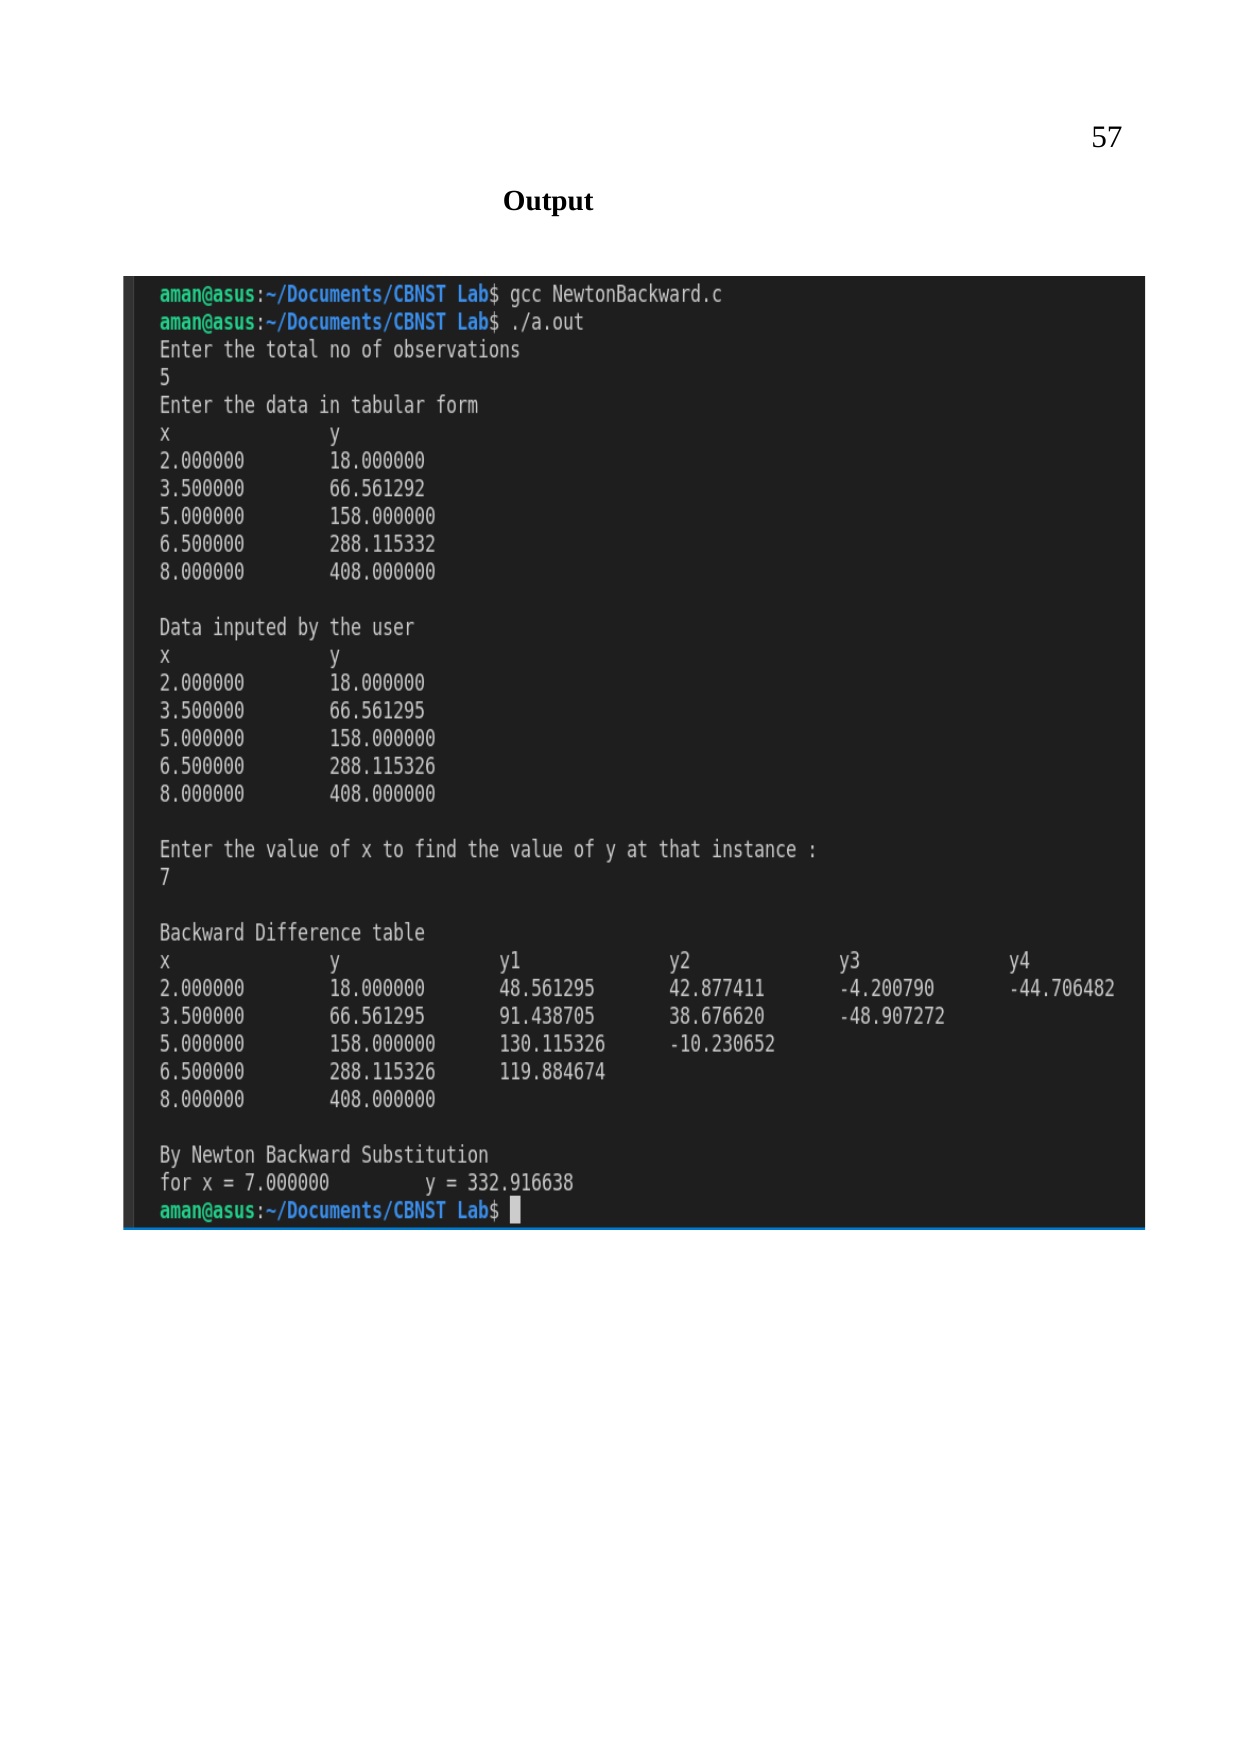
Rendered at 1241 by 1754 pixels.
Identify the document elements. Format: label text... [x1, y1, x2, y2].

text Output [118, 183, 978, 217]
picture [123, 276, 966, 1230]
